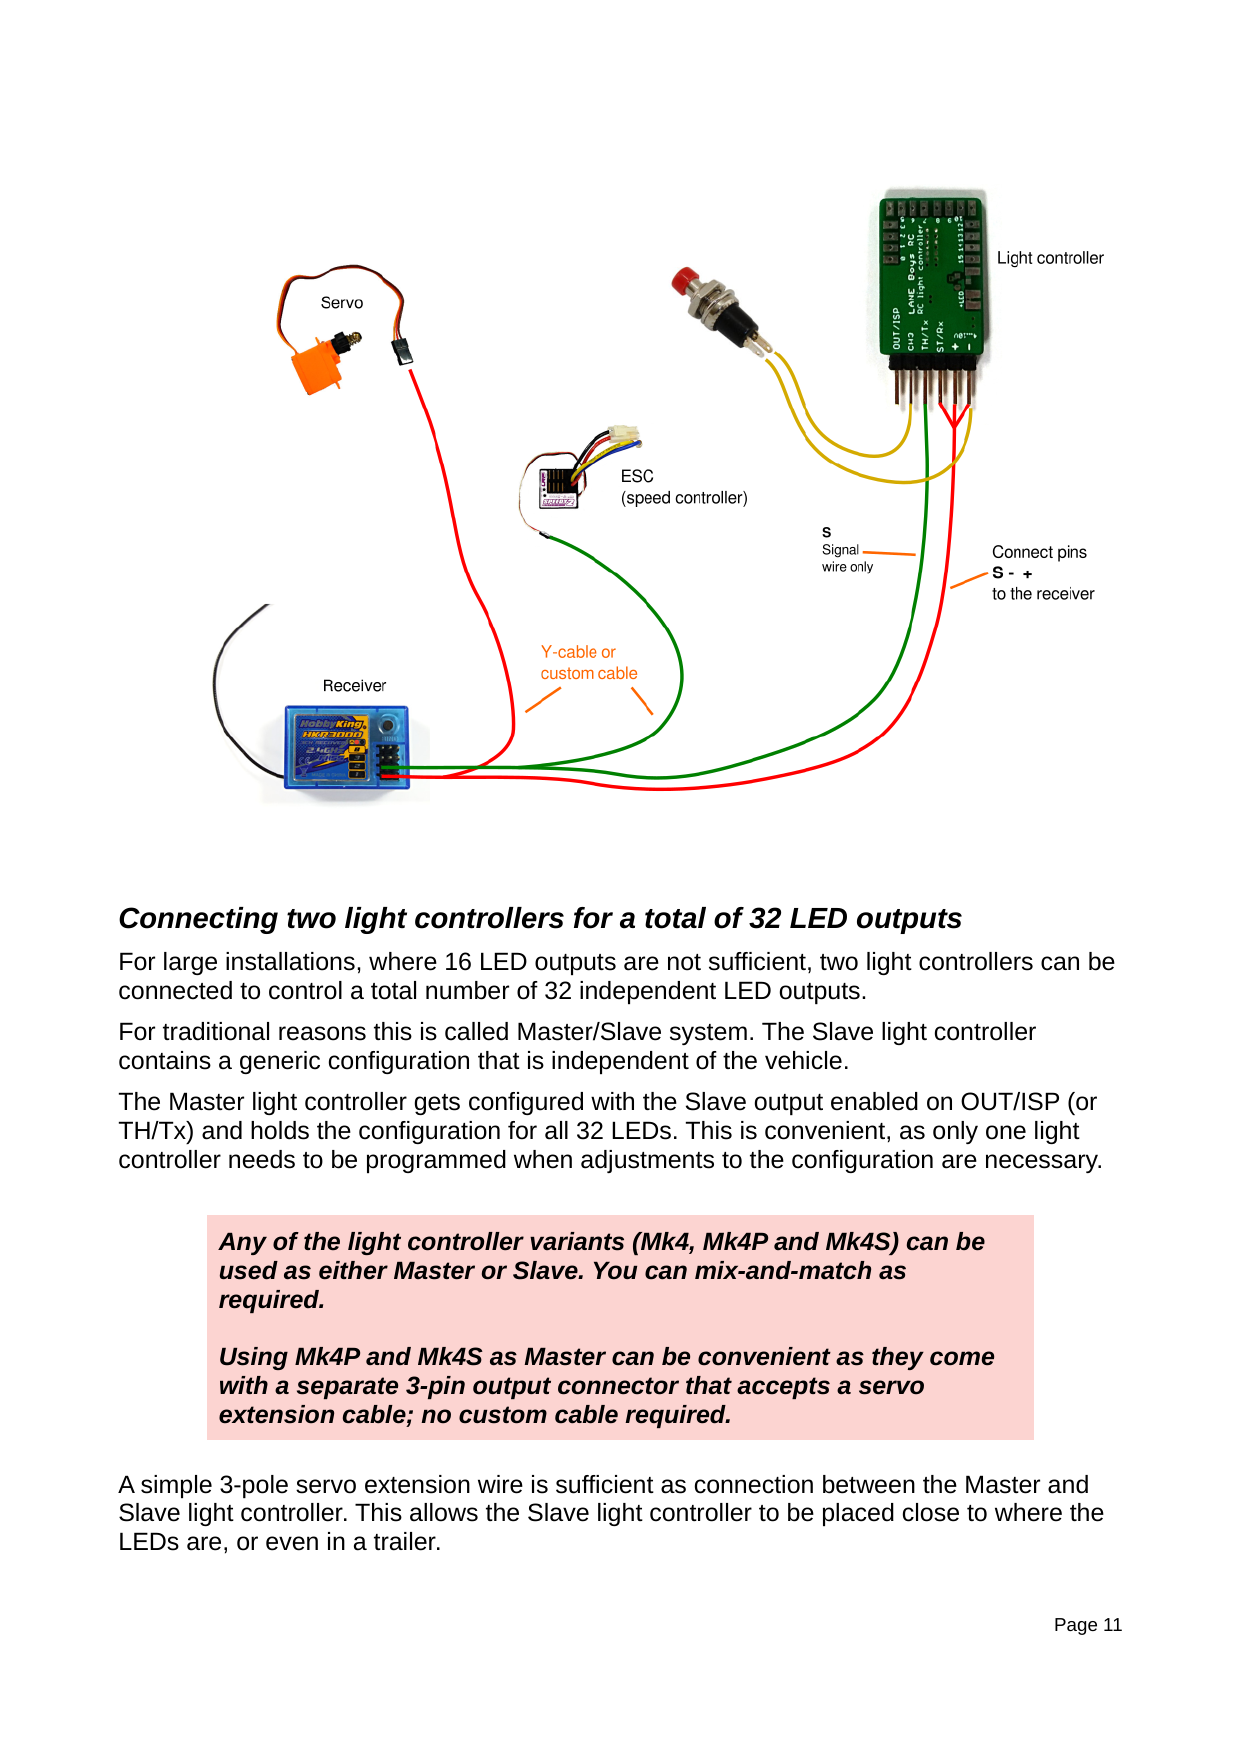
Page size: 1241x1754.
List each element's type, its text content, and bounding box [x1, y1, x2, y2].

text For traditional reasons this is called Master/Slave system. The Slave light controller contains a generic configuration that is independent of the vehicle. [118, 1017, 1122, 1074]
text Any of the light controller variants (Mk4, Mk4P and Mk4S) can be used as either Master or Slave. You can mix-and-match as required. [207, 1215, 1034, 1313]
text For large installations, where 16 LED outputs are not sufficient, two light controllers can be connected to control a total number of 32 independent LED outputs. [118, 947, 1122, 1004]
picture [118, 135, 1123, 846]
text The Master light controller gets configured with the Slave output enabled on OUT/ISP (or TH/Tx) and holds the configuration for all 32 LEDs. This is convenient, as only one light controller needs to be programmed when adjustments to the configuration are necessary. [118, 1087, 1122, 1173]
text Using Mk4P and Mk4S as Master can be convenient as they come with a separate 3-pin output connector that accepts a servo extension cable; no custom cable required. [207, 1342, 1034, 1440]
subtitle Connecting two light controllers for a total of 32 LED outputs [118, 901, 1122, 934]
text A simple 3-pole servo extension wire is sufficient as connection between the Master and Slave light controller. This allows the Slave light controller to be placed close to where the LEDs are, or even in a trailer. [118, 1469, 1122, 1556]
